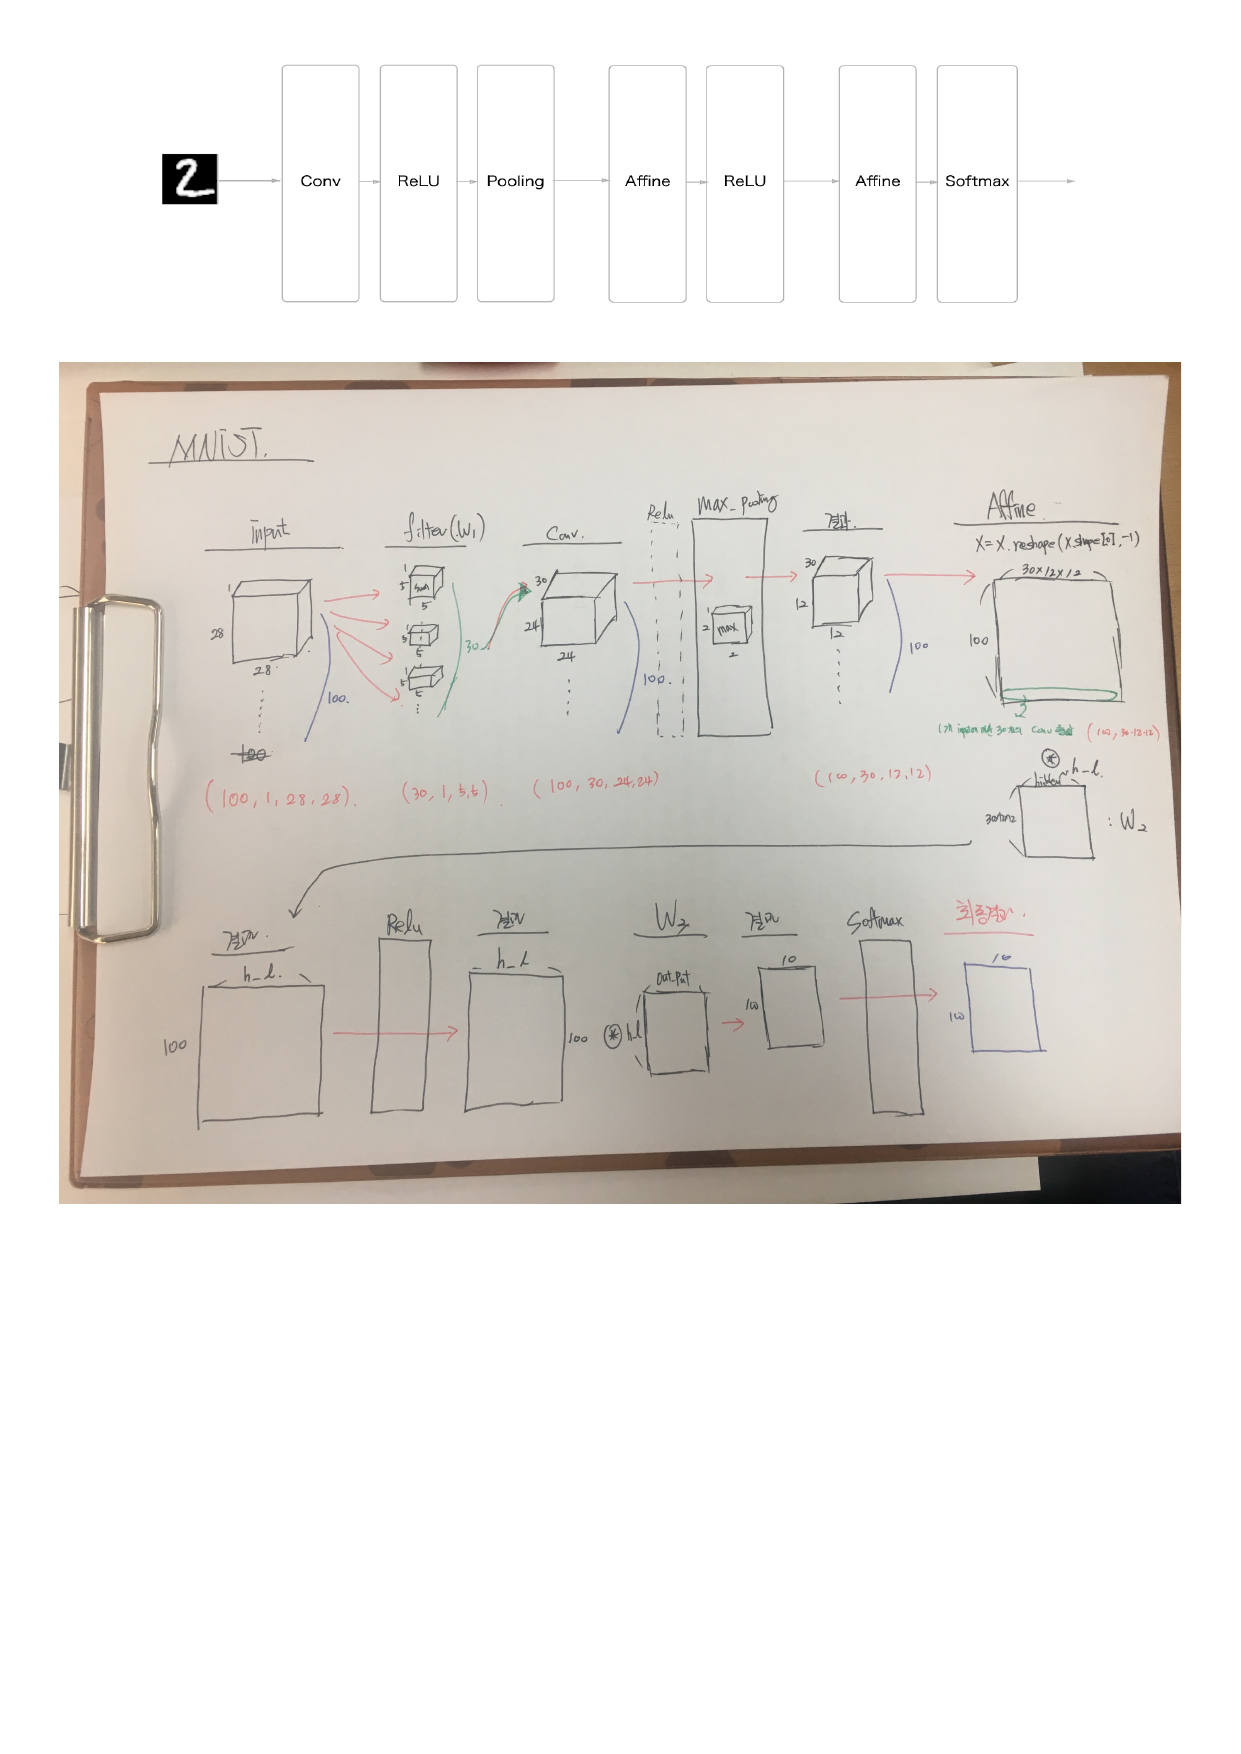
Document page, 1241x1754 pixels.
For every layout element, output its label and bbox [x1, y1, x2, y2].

picture [59, 362, 1182, 1204]
picture [155, 59, 1085, 306]
